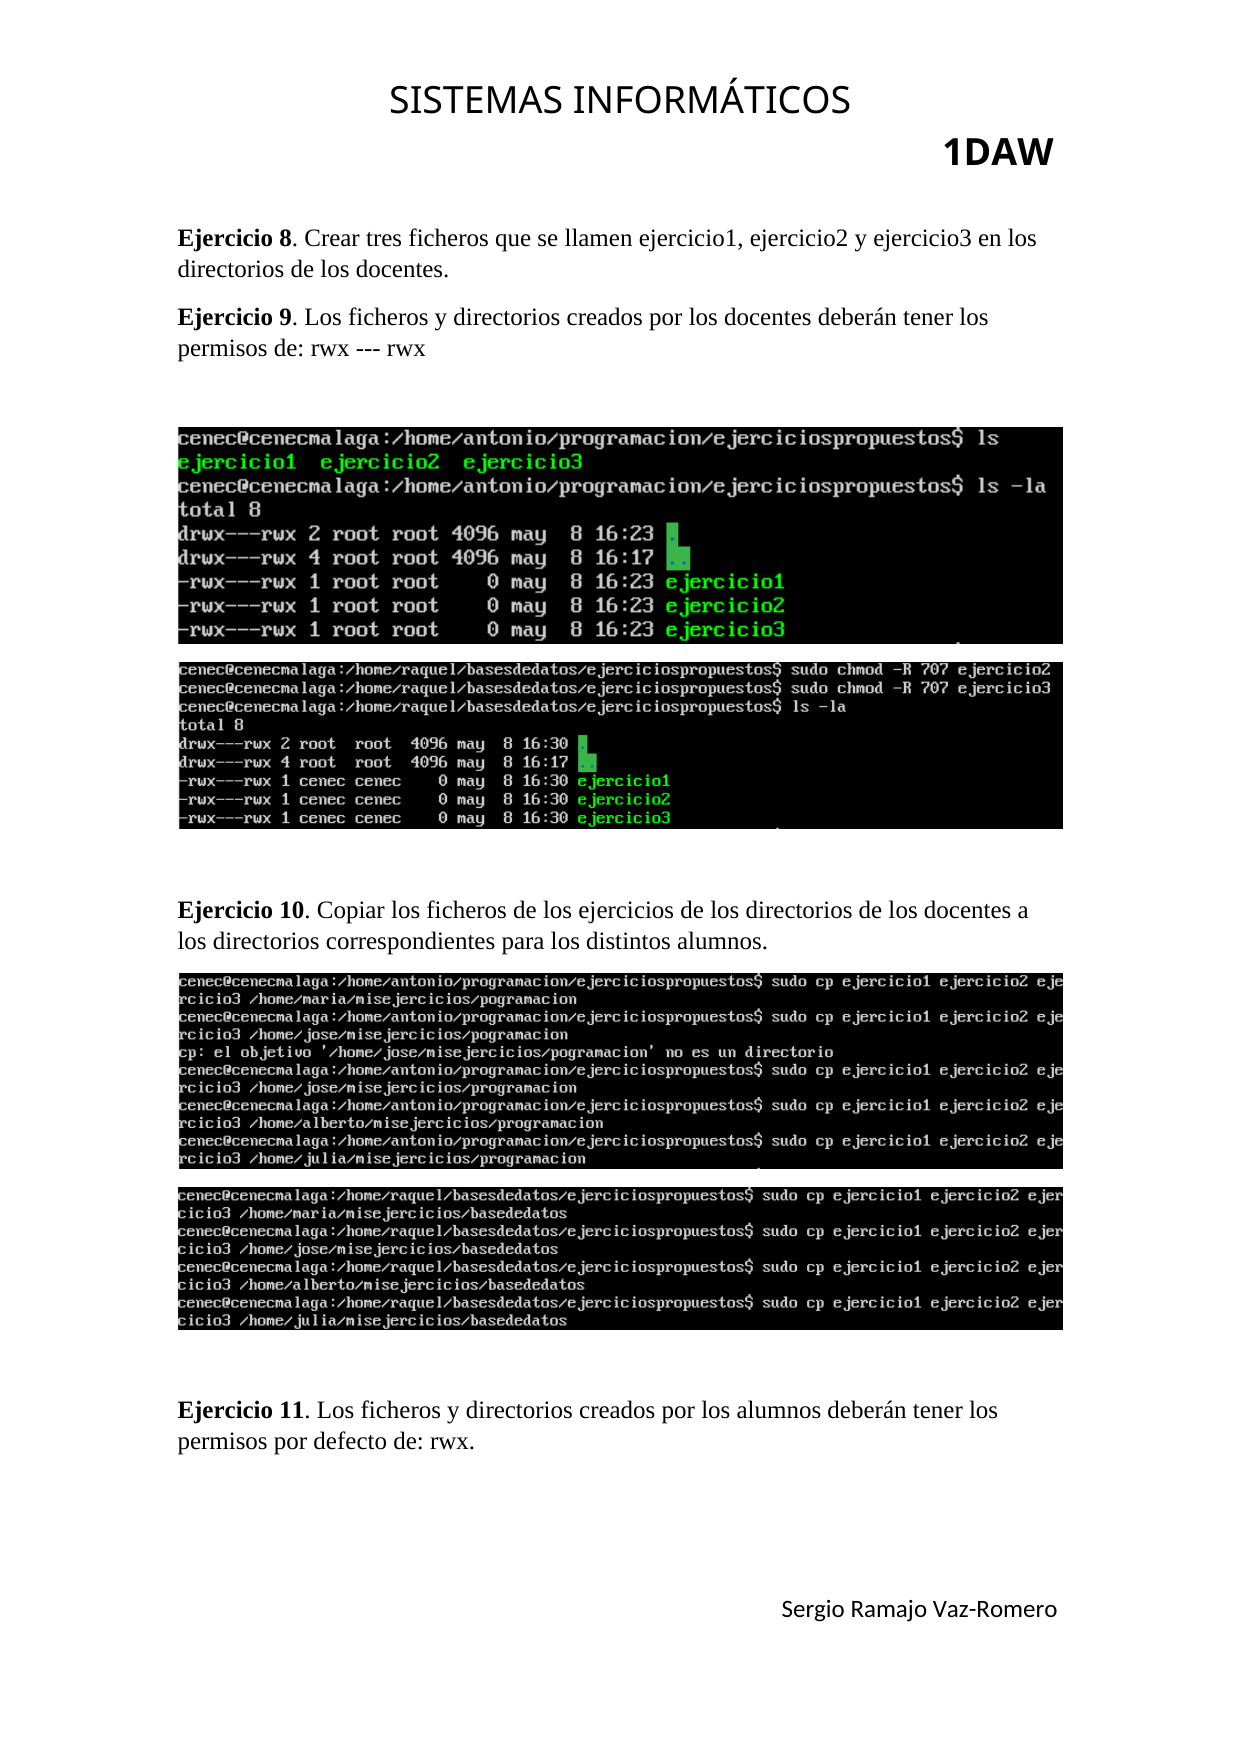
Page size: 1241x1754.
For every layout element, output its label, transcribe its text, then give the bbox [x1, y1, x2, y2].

picture [177, 662, 1063, 829]
picture [177, 973, 1063, 1169]
text Ejercicio 8. Crear tres ficheros que se llamen ejercicio1, ejercicio2 y ejercicio3 en los directorios de los docentes. [177, 223, 1063, 283]
text Ejercicio 11. Los ficheros y directorios creados por los alumnos deberán tener los permisos por defecto de: rwx. [177, 1395, 1063, 1455]
picture [177, 1187, 1063, 1330]
text Ejercicio 9. Los ficheros y directorios creados por los docentes deberán tener los permisos de: rwx --- rwx [177, 302, 1063, 362]
text Ejercicio 10. Copiar los ficheros de los ejercicios de los directorios de los docentes a los directorios correspondientes para los distintos alumnos. [177, 895, 1063, 954]
picture [177, 427, 1063, 644]
